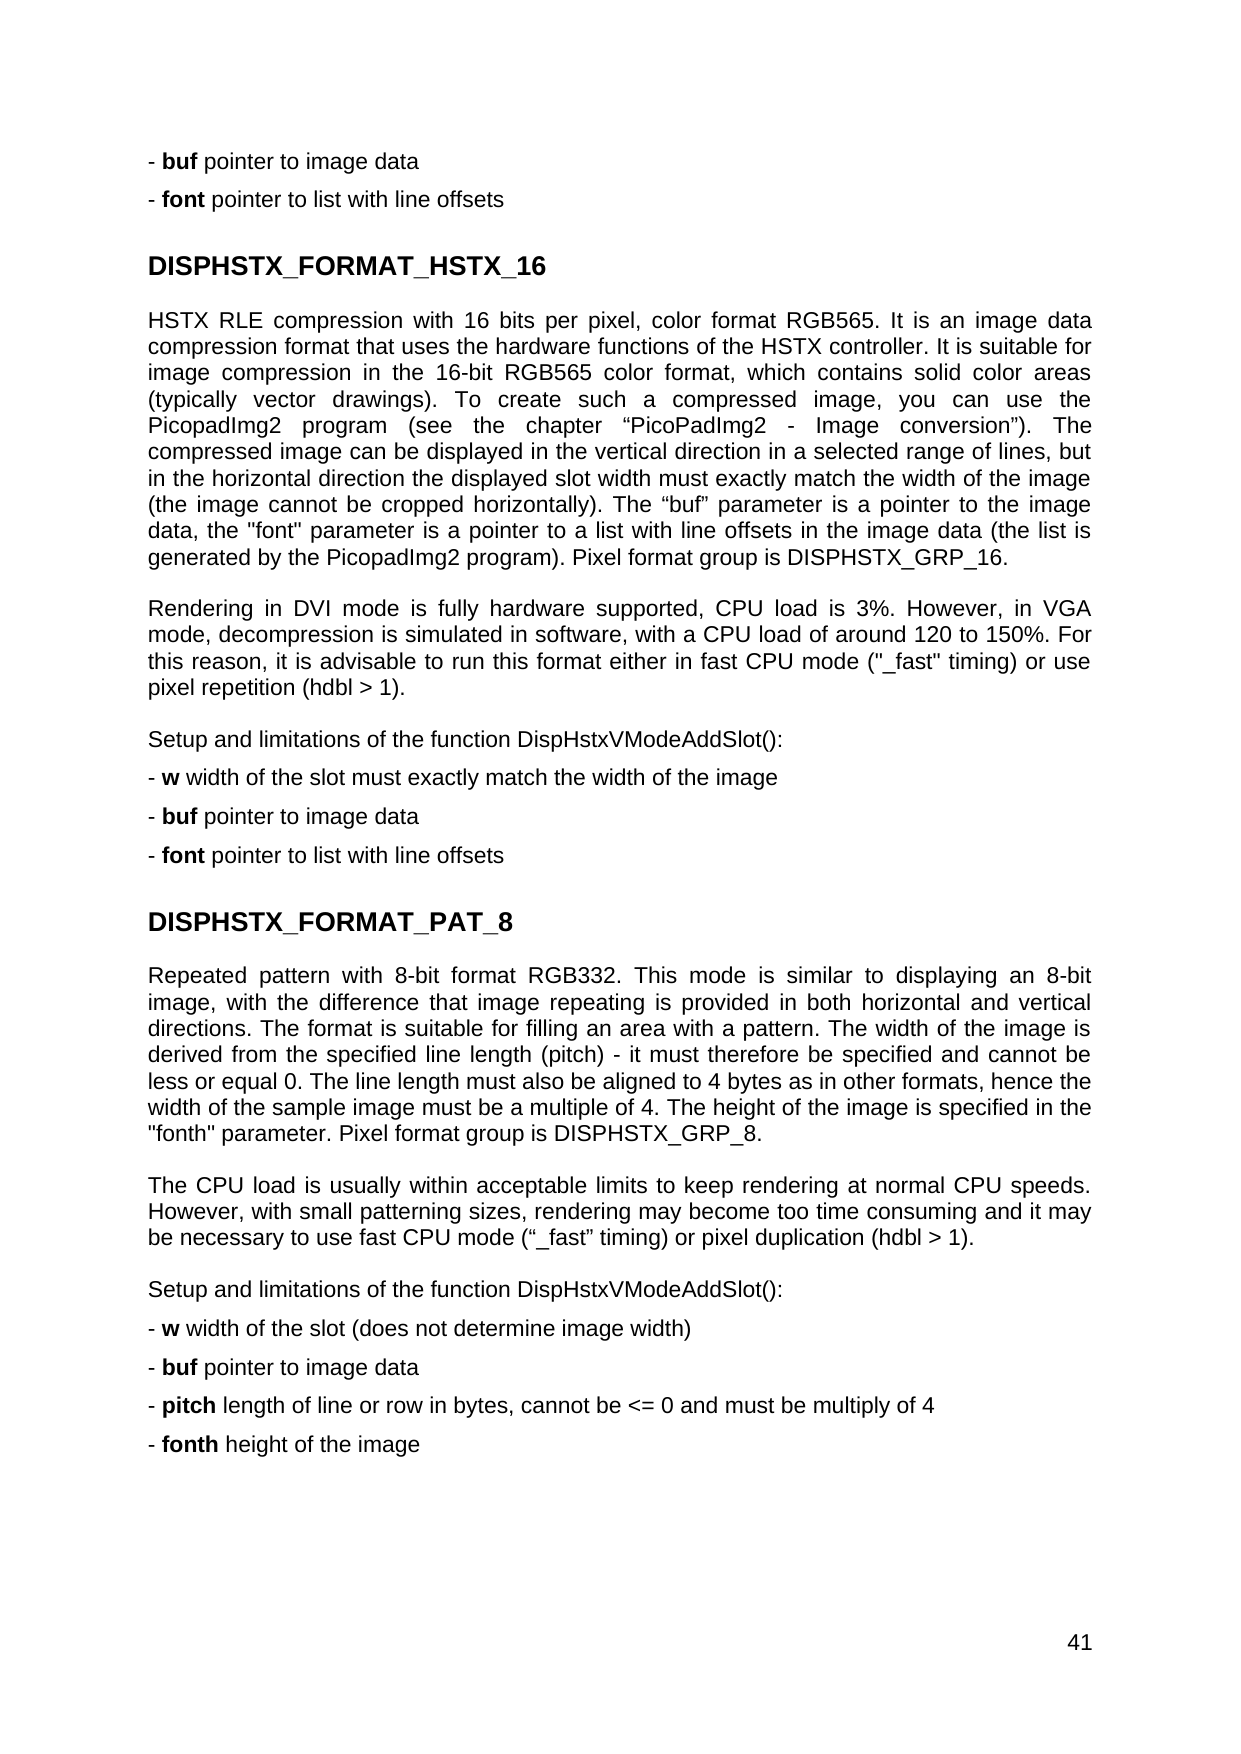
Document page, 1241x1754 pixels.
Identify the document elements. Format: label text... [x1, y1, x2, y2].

text - w width of the slot must exactly match the width of the image [148, 764, 1093, 791]
text - buf pointer to image data [148, 1353, 1093, 1380]
text - pitch length of line or row in bytes, cannot be <= 0 and must be multiply of 4 [148, 1392, 1093, 1419]
text - font pointer to list with line offsets [148, 842, 1093, 868]
text The CPU load is usually within acceptable limits to keep rendering at normal CPU speeds. However, with small patterning sizes, rendering may become too time consuming and it may be necessary to use fast CPU mode (“_fast” timing) or pixel duplication (hdbl > 1). [148, 1172, 1093, 1251]
text - buf pointer to image data [148, 803, 1093, 829]
text HSTX RLE compression with 16 bits per pixel, color format RGB565. It is an image data compression format that uses the hardware functions of the HSTX controller. It is suitable for image compression in the 16-bit RGB565 color format, which contains solid color areas (typically vector drawings). To create such a compressed image, you can use the PicopadImg2 program (see the chapter “PicoPadImg2 - Image conversion”). The compressed image can be displayed in the vertical direction in a selected range of lines, but in the horizontal direction the displayed slot width must exactly match the width of the image (the image cannot be cropped horizontally). The “buf” parameter is a pointer to the image data, the "font" parameter is a pointer to a list with line offsets in the image data (the list is generated by the PicopadImg2 program). Pixel format group is DISPHSTX_GRP_16. [148, 307, 1093, 570]
text Setup and limitations of the function DispHstxVModeAddSlot(): [148, 726, 1093, 752]
text - buf pointer to image data [148, 148, 1093, 174]
subtitle DISPHSTX_FORMAT_HSTX_16 [148, 250, 1093, 282]
text Setup and limitations of the function DispHstxVModeAddSlot(): [148, 1276, 1093, 1302]
text - font pointer to list with line offsets [148, 186, 1093, 213]
text - w width of the slot (does not determine image width) [148, 1314, 1093, 1341]
subtitle DISPHSTX_FORMAT_PAT_8 [148, 906, 1093, 937]
text Rendering in DVI mode is fully hardware supported, CPU load is 3%. However, in VGA mode, decompression is simulated in software, with a CPU load of around 120 to 150%. For this reason, it is advisable to run this format either in fast CPU mode ("_fast" timing) or use pixel repetition (hdbl > 1). [148, 595, 1093, 701]
text Repeated pattern with 8-bit format RGB332. This mode is similar to displaying an 8-bit image, with the difference that image repeating is provided in both horizontal and vertical directions. The format is suitable for filling an area with a pattern. The width of the image is derived from the specified line length (pitch) - it must therefore be specified and cannot be less or equal 0. The line length must also be aligned to 4 bytes as in other formats, hence the width of the sample image must be a multiple of 4. The height of the image is specified in the "fonth" parameter. Pixel format group is DISPHSTX_GRP_8. [148, 962, 1093, 1147]
text - fonth height of the image [148, 1431, 1093, 1457]
